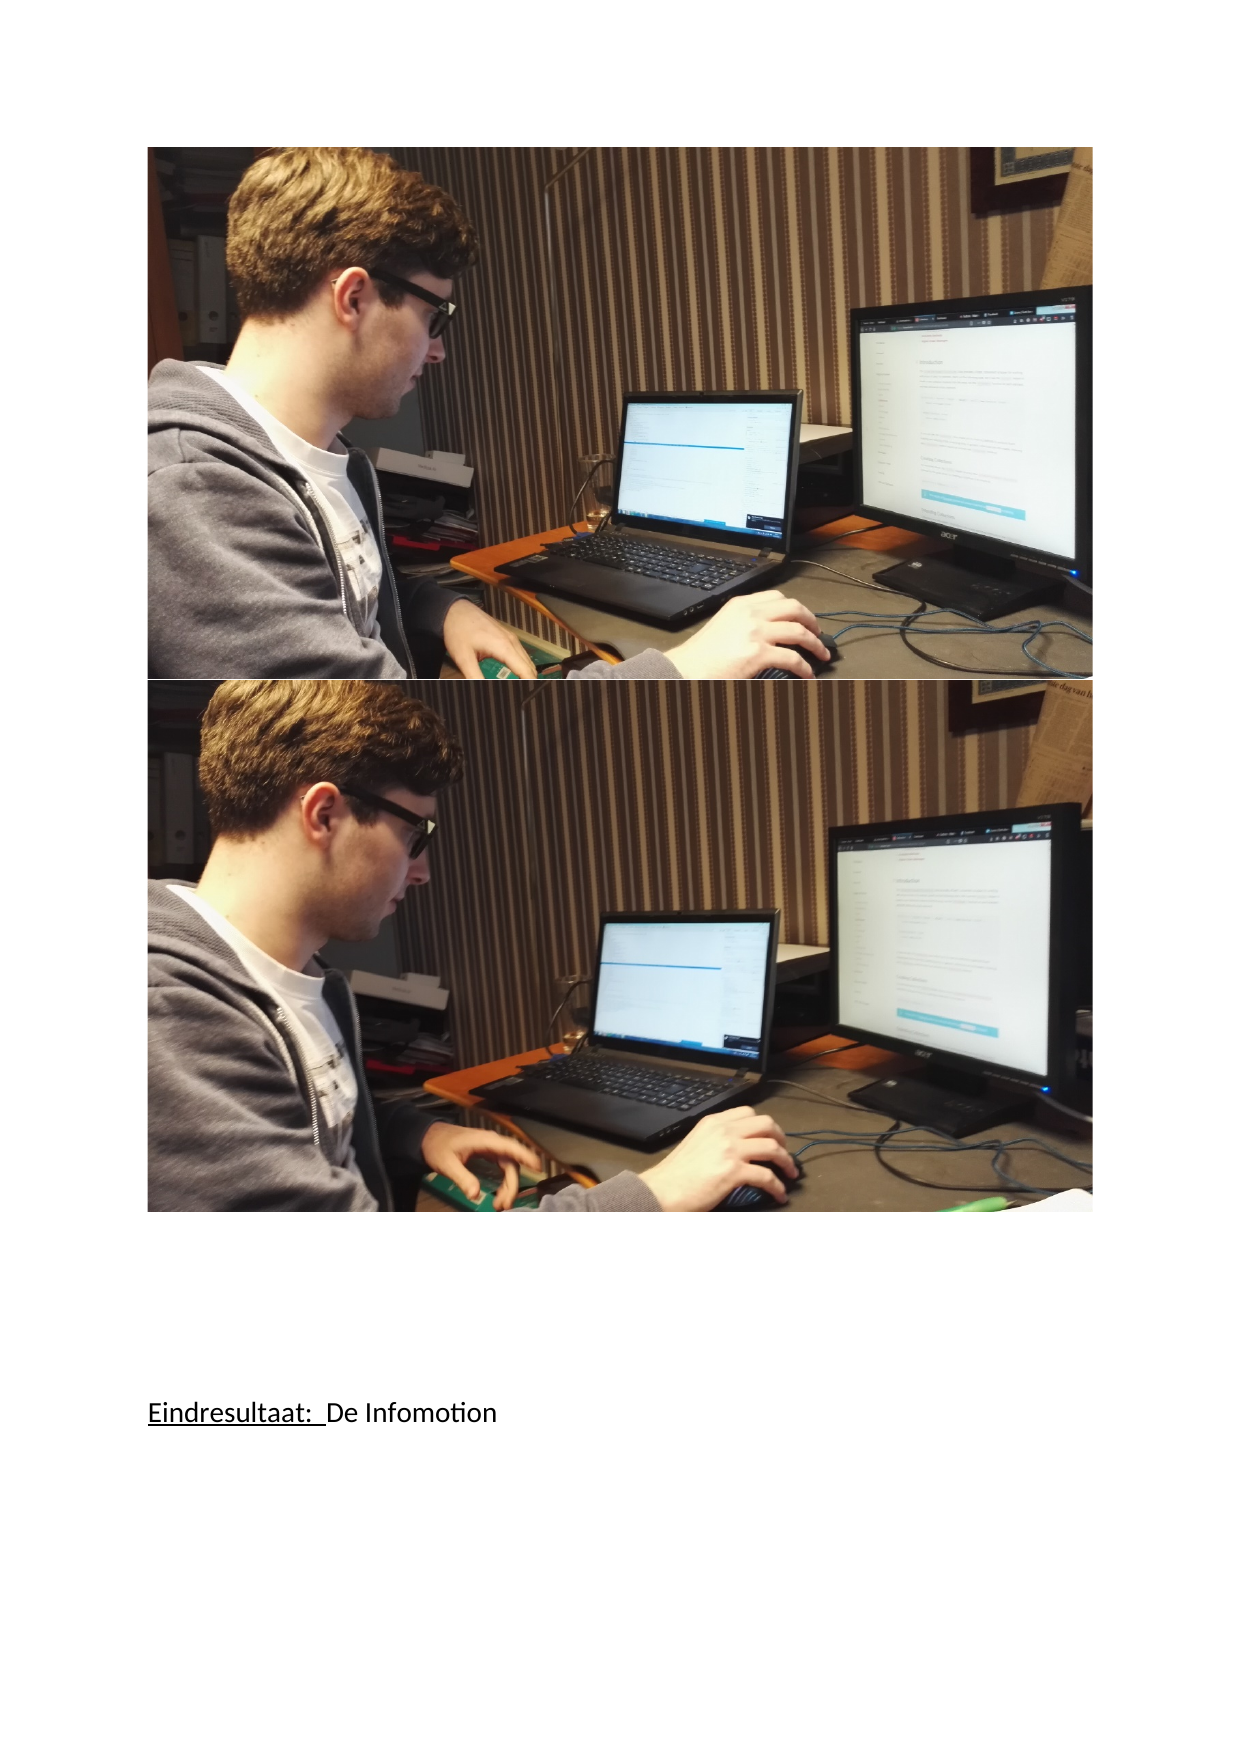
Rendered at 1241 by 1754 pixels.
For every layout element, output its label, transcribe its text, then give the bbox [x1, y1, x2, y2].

text Eindresultaat: De Infomotion [148, 1394, 1093, 1429]
